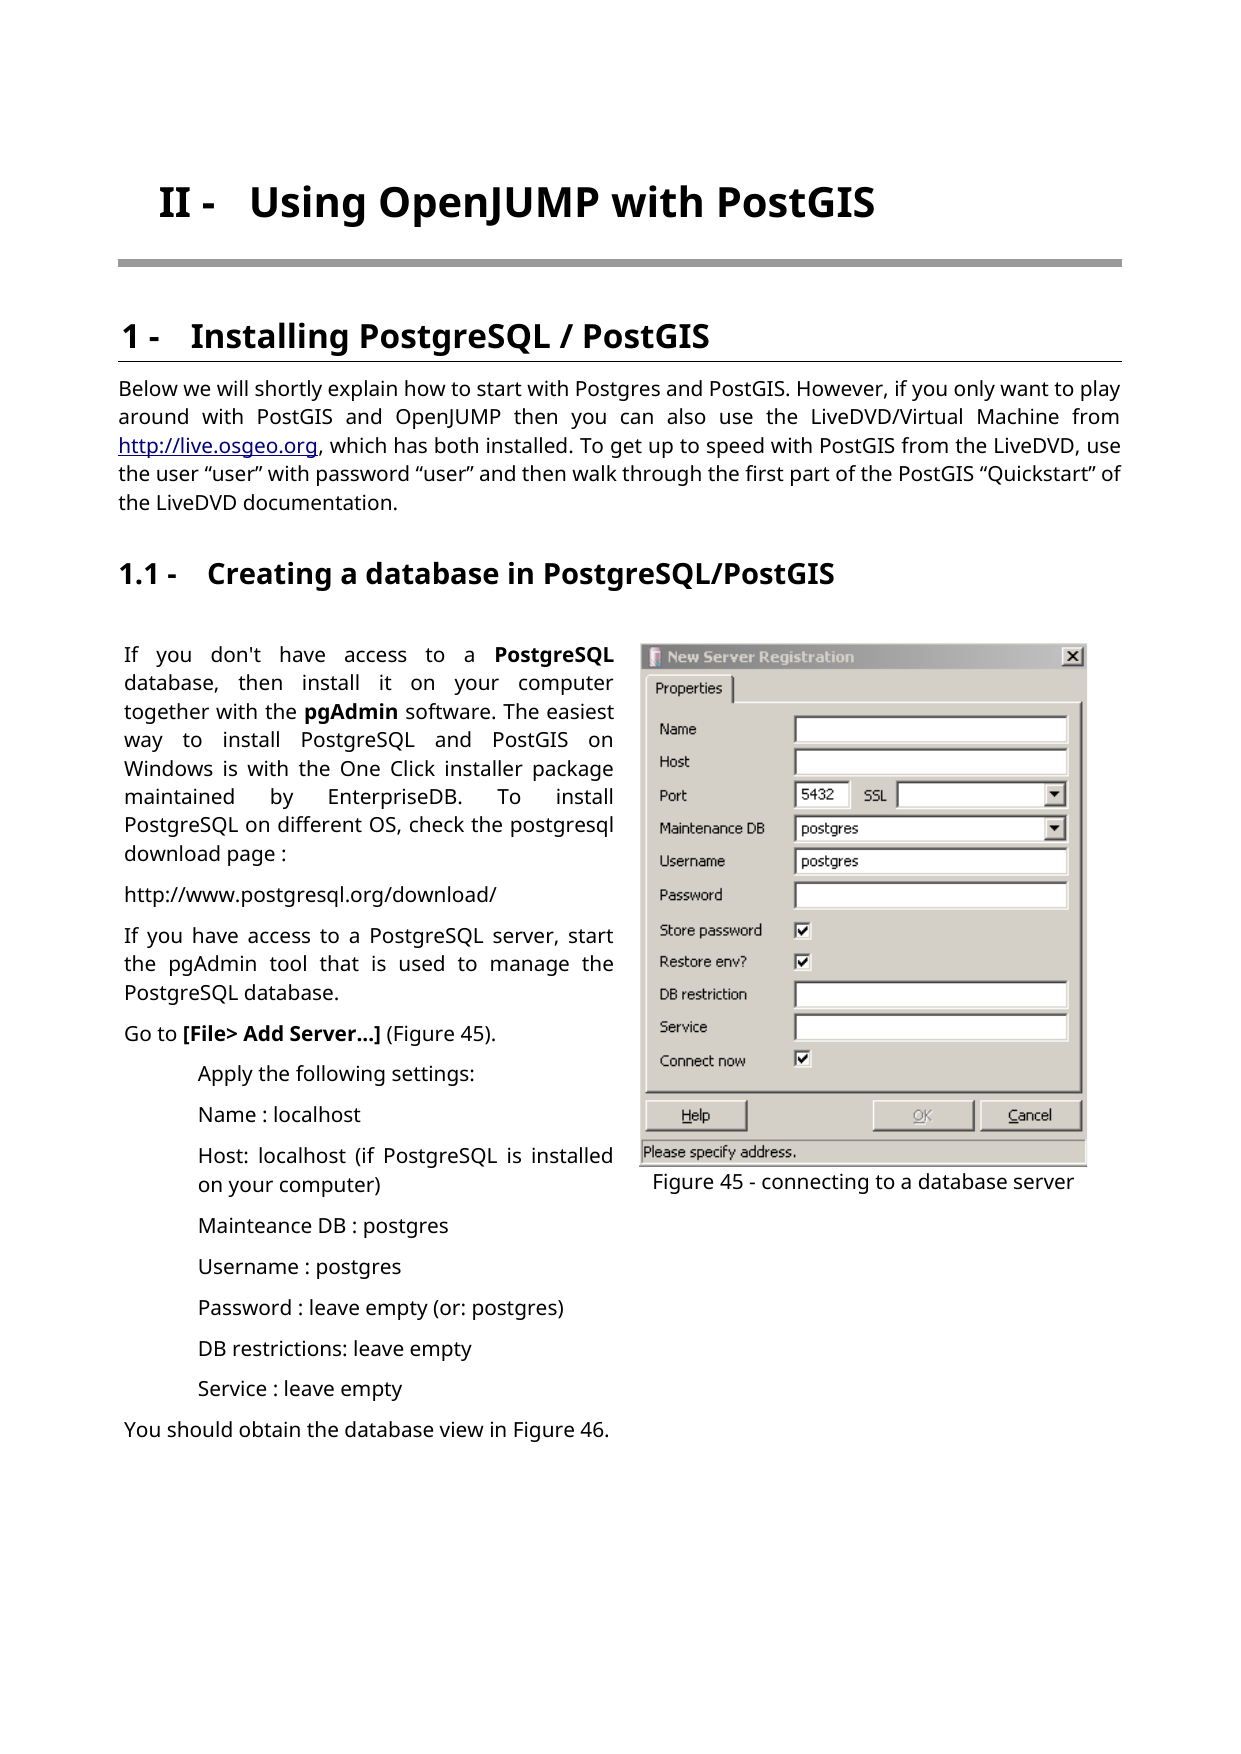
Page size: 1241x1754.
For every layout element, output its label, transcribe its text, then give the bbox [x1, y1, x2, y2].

subtitle Installing PostgreSQL / PostGIS [118, 310, 1122, 361]
table_header If you don't have access to a PostgreSQL database, then install it on your computer together with the pgAdmin software. The easiest way to install PostgreSQL and PostGIS on Windows is with the One Click installer package maintained by EnterpriseDB. To install PostgreSQL on different OS, check the postgresql download page : http://www.postgresql.org/download/ If you have access to a PostgreSQL server, start the pgAdmin tool that is used to manage the PostgreSQL database. Go to [File> Add Server...] (Figure 45). Apply the following settings: Name : localhost Host: localhost (if PostgreSQL is installed on your computer) Mainteance DB : postgres Username : postgres Password : leave empty (or: postgres) DB restrictions: leave empty Service : leave empty You should obtain the database view in Figure 46. [118, 634, 620, 1462]
picture [639, 642, 1088, 1167]
subtitle Using OpenJUMP with PostGIS [118, 143, 1122, 259]
text Below we will shortly explain how to start with Postgres and PostGIS. However, if you only want to play around with PostGIS and OpenJUMP then you can also use the LiveDVD/Virtual Machine from http://live.osgeo.org, which has both installed. To get up to speed with PostGIS from the LiveDVD, use the user “user” with password “user” and then walk through the first part of the PostGIS “Quickstart” of the LiveDVD documentation. [118, 374, 1122, 516]
subtitle Creating a database in PostgreSQL/PostGIS [118, 553, 1122, 593]
table_header [620, 634, 1122, 1462]
